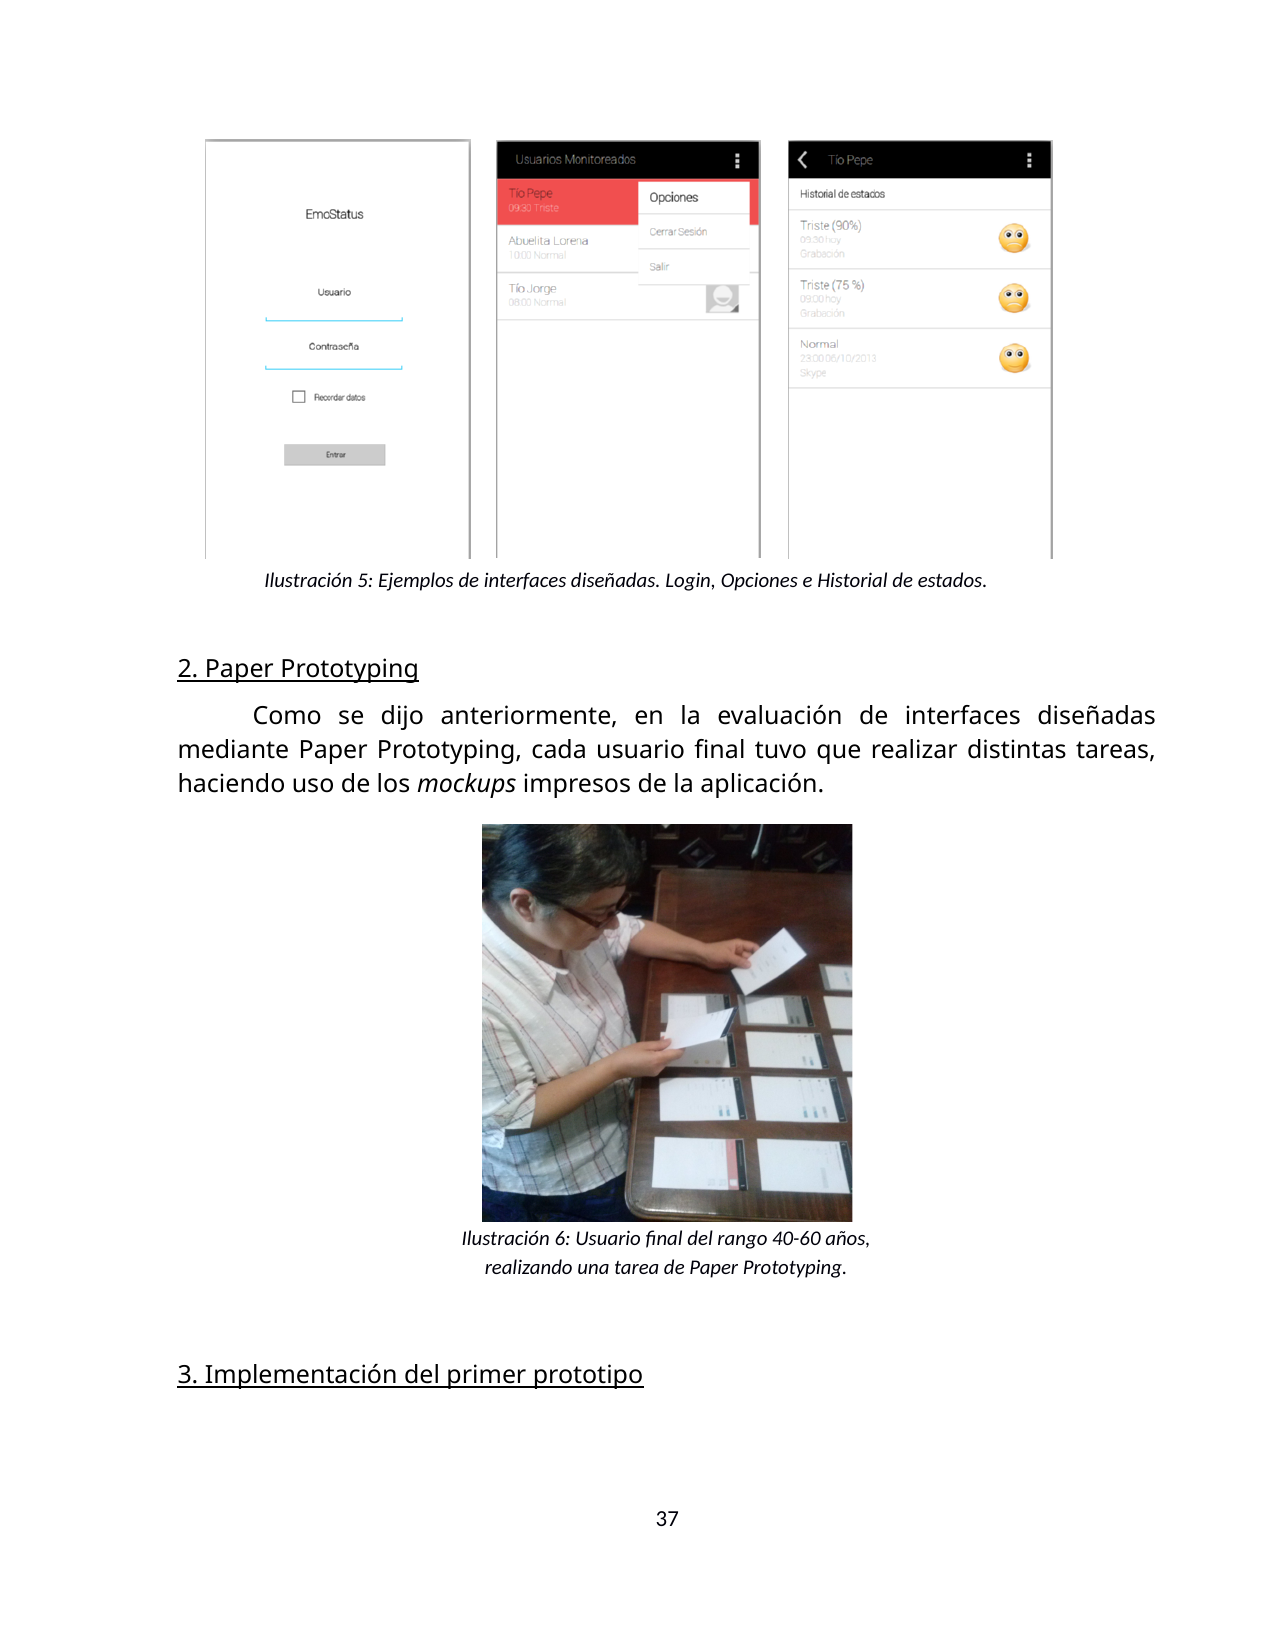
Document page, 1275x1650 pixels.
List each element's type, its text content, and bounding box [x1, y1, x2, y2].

text Ilustración 6: Usuario final del rango 40-60 años, realizando una tarea de Paper Prototyping. [420, 825, 914, 1279]
text Como se dijo anteriormente, en la evaluación de interfaces diseñadas mediante Paper Prototyping, cada usuario final tuvo que realizar distintas tareas, haciendo uso de los mockups impresos de la aplicación. [177, 698, 1157, 800]
text 3. Implementación del primer prototipo [177, 1357, 1157, 1391]
text 2. Paper Prototyping [177, 651, 1157, 685]
picture [181, 130, 1073, 564]
picture [482, 824, 853, 1222]
text Ilustración 5: Ejemplos de interfaces diseñadas. Login, Opciones e Historial de estados. [177, 131, 1077, 592]
